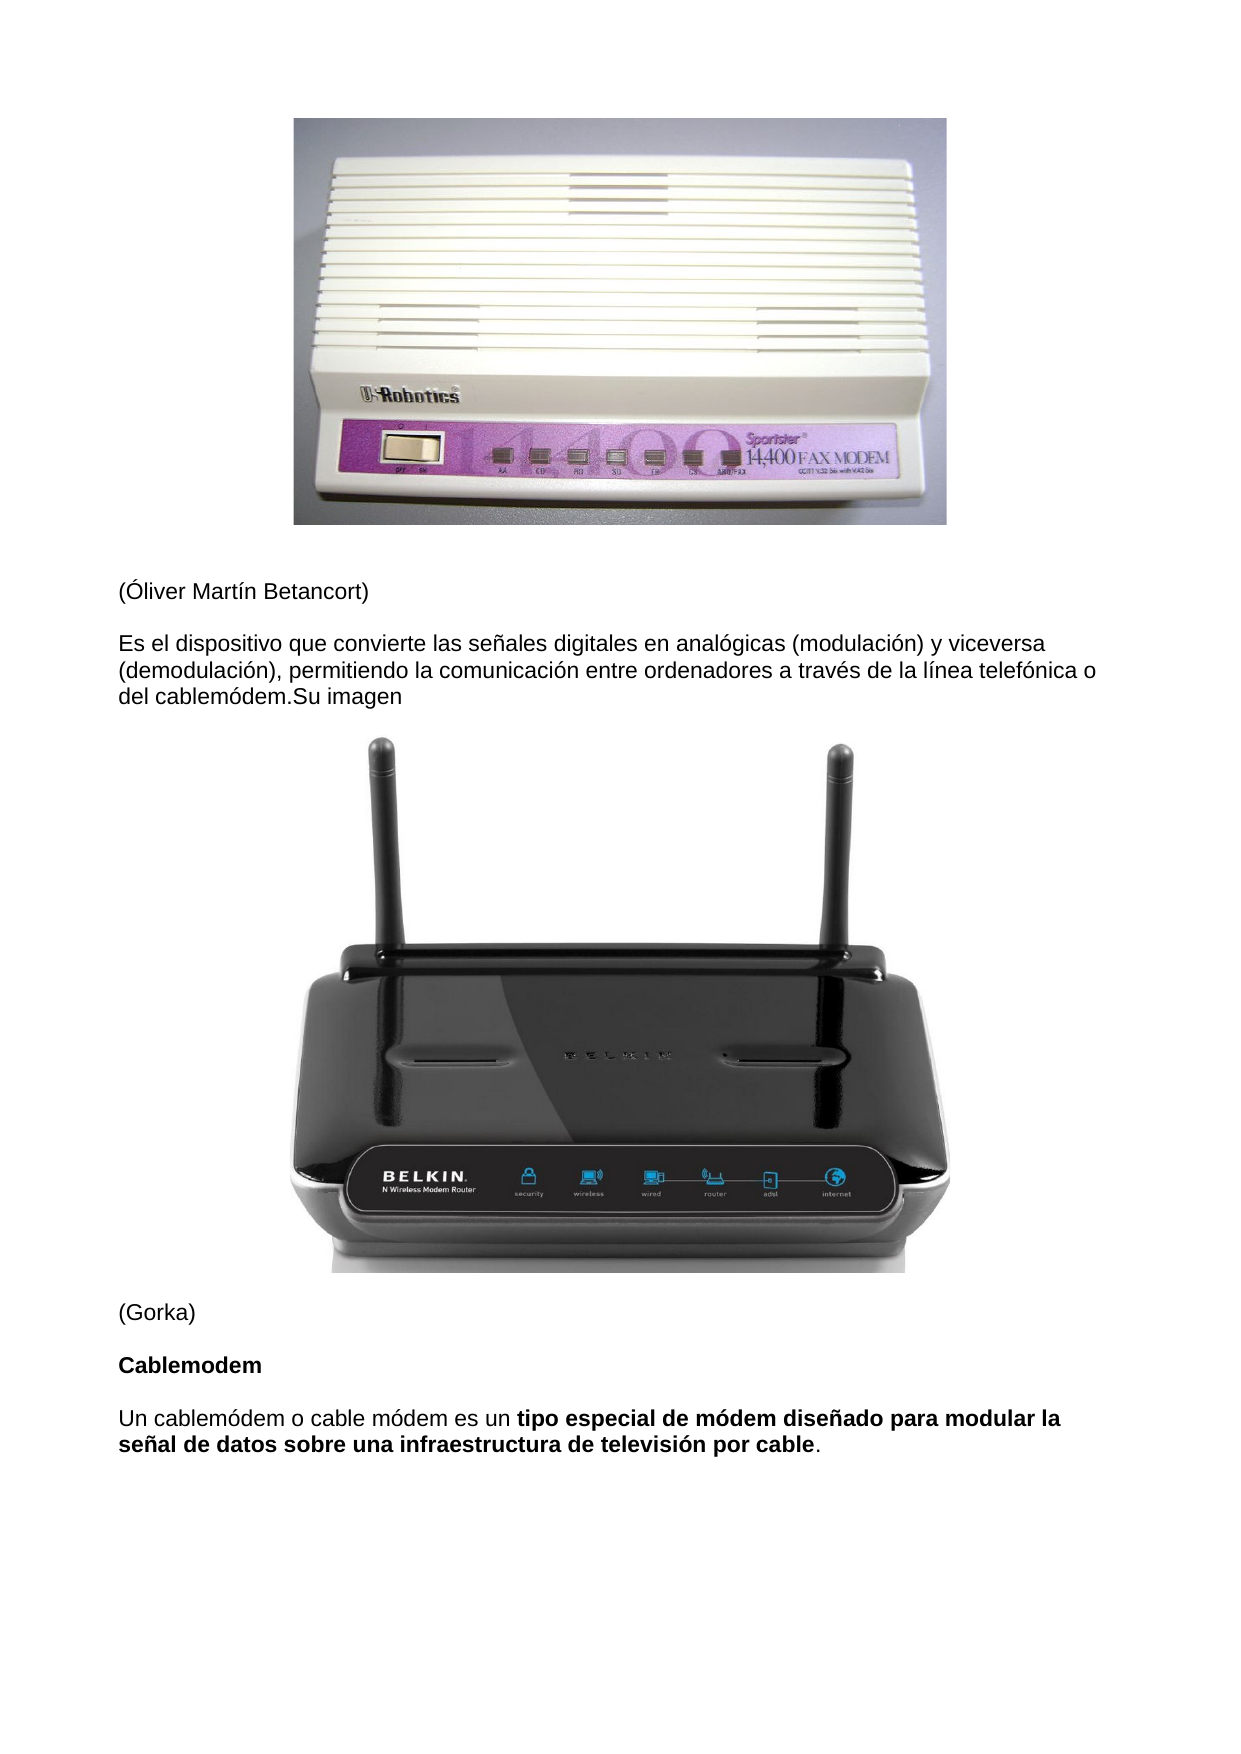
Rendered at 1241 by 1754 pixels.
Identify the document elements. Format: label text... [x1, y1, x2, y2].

text Es el dispositivo que convierte las señales digitales en analógicas (modulación) y viceversa (demodulación), permitiendo la comunicación entre ordenadores a través de la línea telefónica o del cablemódem.Su imagen [118, 630, 1122, 709]
text (Gorka) [118, 1299, 1122, 1326]
text Un cablemódem o cable módem es un tipo especial de módem diseñado para modular la señal de datos sobre una infraestructura de televisión por cable. [118, 1405, 1122, 1457]
text (Óliver Martín Betancort) [118, 578, 1122, 604]
picture [293, 118, 947, 525]
text Cablemodem [118, 1352, 1122, 1378]
picture [289, 735, 951, 1273]
